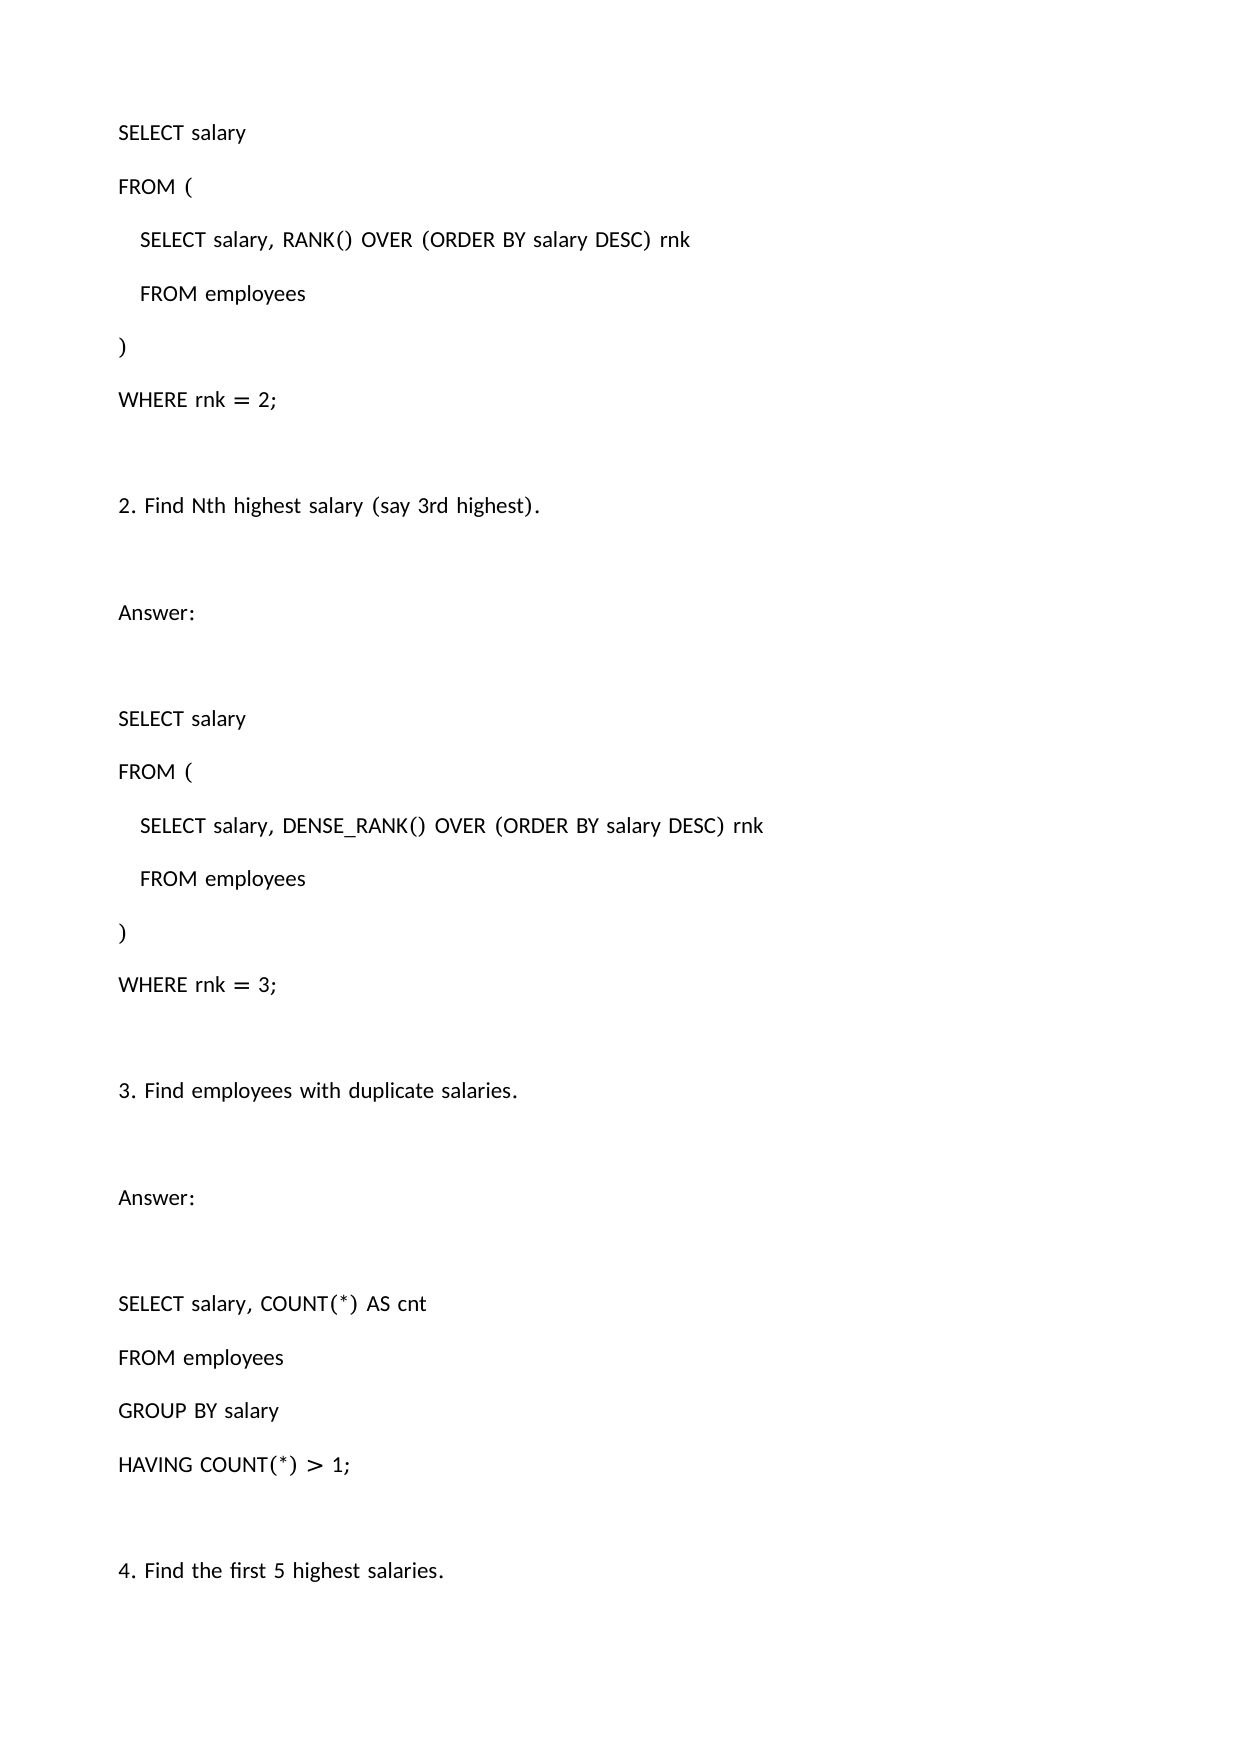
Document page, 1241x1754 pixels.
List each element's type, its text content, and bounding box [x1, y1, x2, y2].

text SELECT salary, DENSE_RANK() OVER (ORDER BY salary DESC) rnk [118, 811, 1122, 839]
text GROUP BY salary [118, 1396, 1122, 1424]
text FROM employees [118, 1343, 1122, 1371]
text FROM employees [118, 864, 1122, 892]
text 3. Find employees with duplicate salaries. [118, 1076, 1122, 1105]
text ) [118, 917, 1122, 945]
text HAVING COUNT(*) > 1; [118, 1449, 1122, 1478]
text 4. Find the first 5 highest salaries. [118, 1556, 1122, 1584]
text FROM employees [118, 278, 1122, 307]
text SELECT salary [118, 118, 1122, 147]
text ) [118, 332, 1122, 359]
text FROM ( [118, 172, 1122, 200]
text Answer: [118, 1183, 1122, 1211]
text 2. Find Nth highest salary (say 3rd highest). [118, 491, 1122, 519]
text SELECT salary [118, 704, 1122, 732]
text SELECT salary, RANK() OVER (ORDER BY salary DESC) rnk [118, 225, 1122, 253]
text Answer: [118, 597, 1122, 626]
text SELECT salary, COUNT(*) AS cnt [118, 1289, 1122, 1318]
text FROM ( [118, 757, 1122, 786]
text WHERE rnk = 2; [118, 384, 1122, 413]
text WHERE rnk = 3; [118, 970, 1122, 998]
